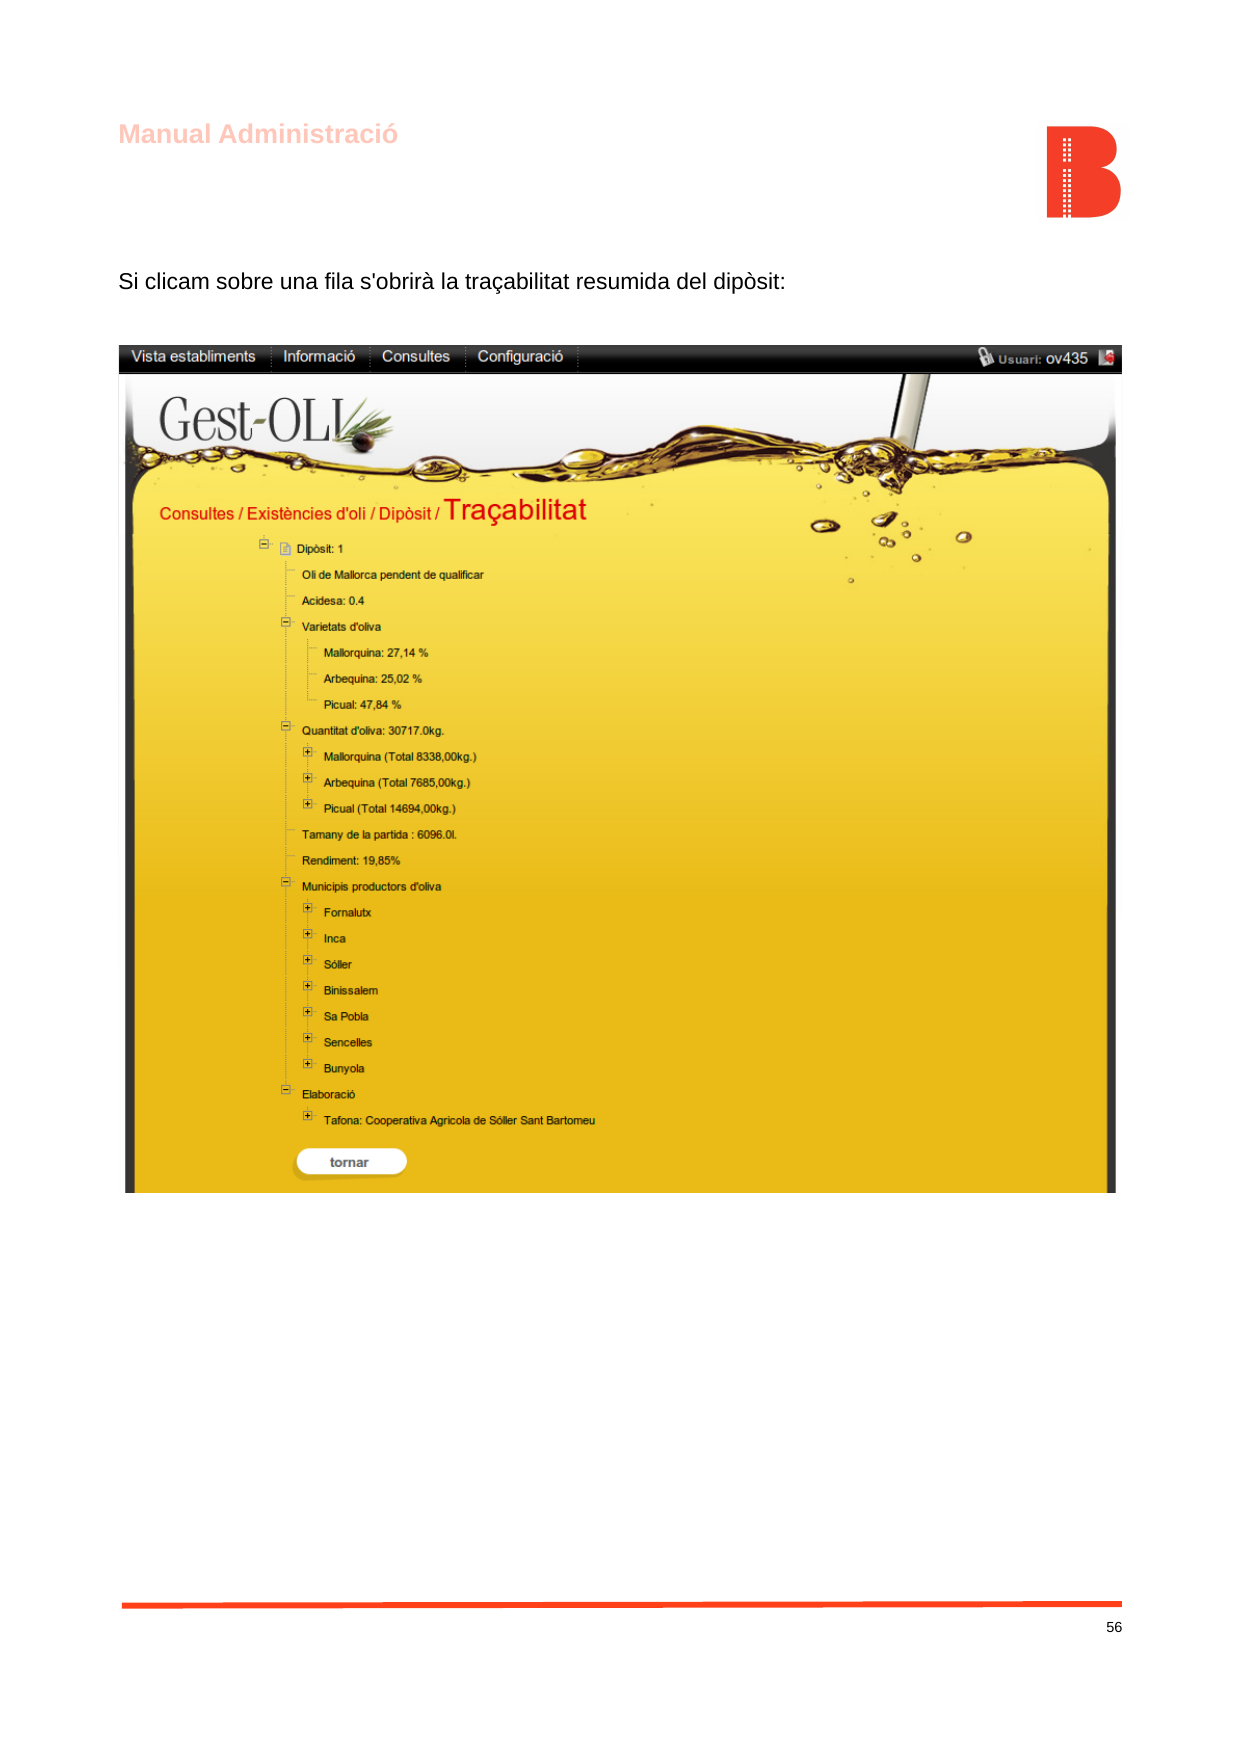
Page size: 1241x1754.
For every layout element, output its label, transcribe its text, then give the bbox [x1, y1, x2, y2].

picture [118, 345, 1123, 1193]
text Si clicam sobre una fila s'obrirà la traçabilitat resumida del dipòsit: [118, 268, 1122, 294]
picture [1036, 124, 1130, 221]
